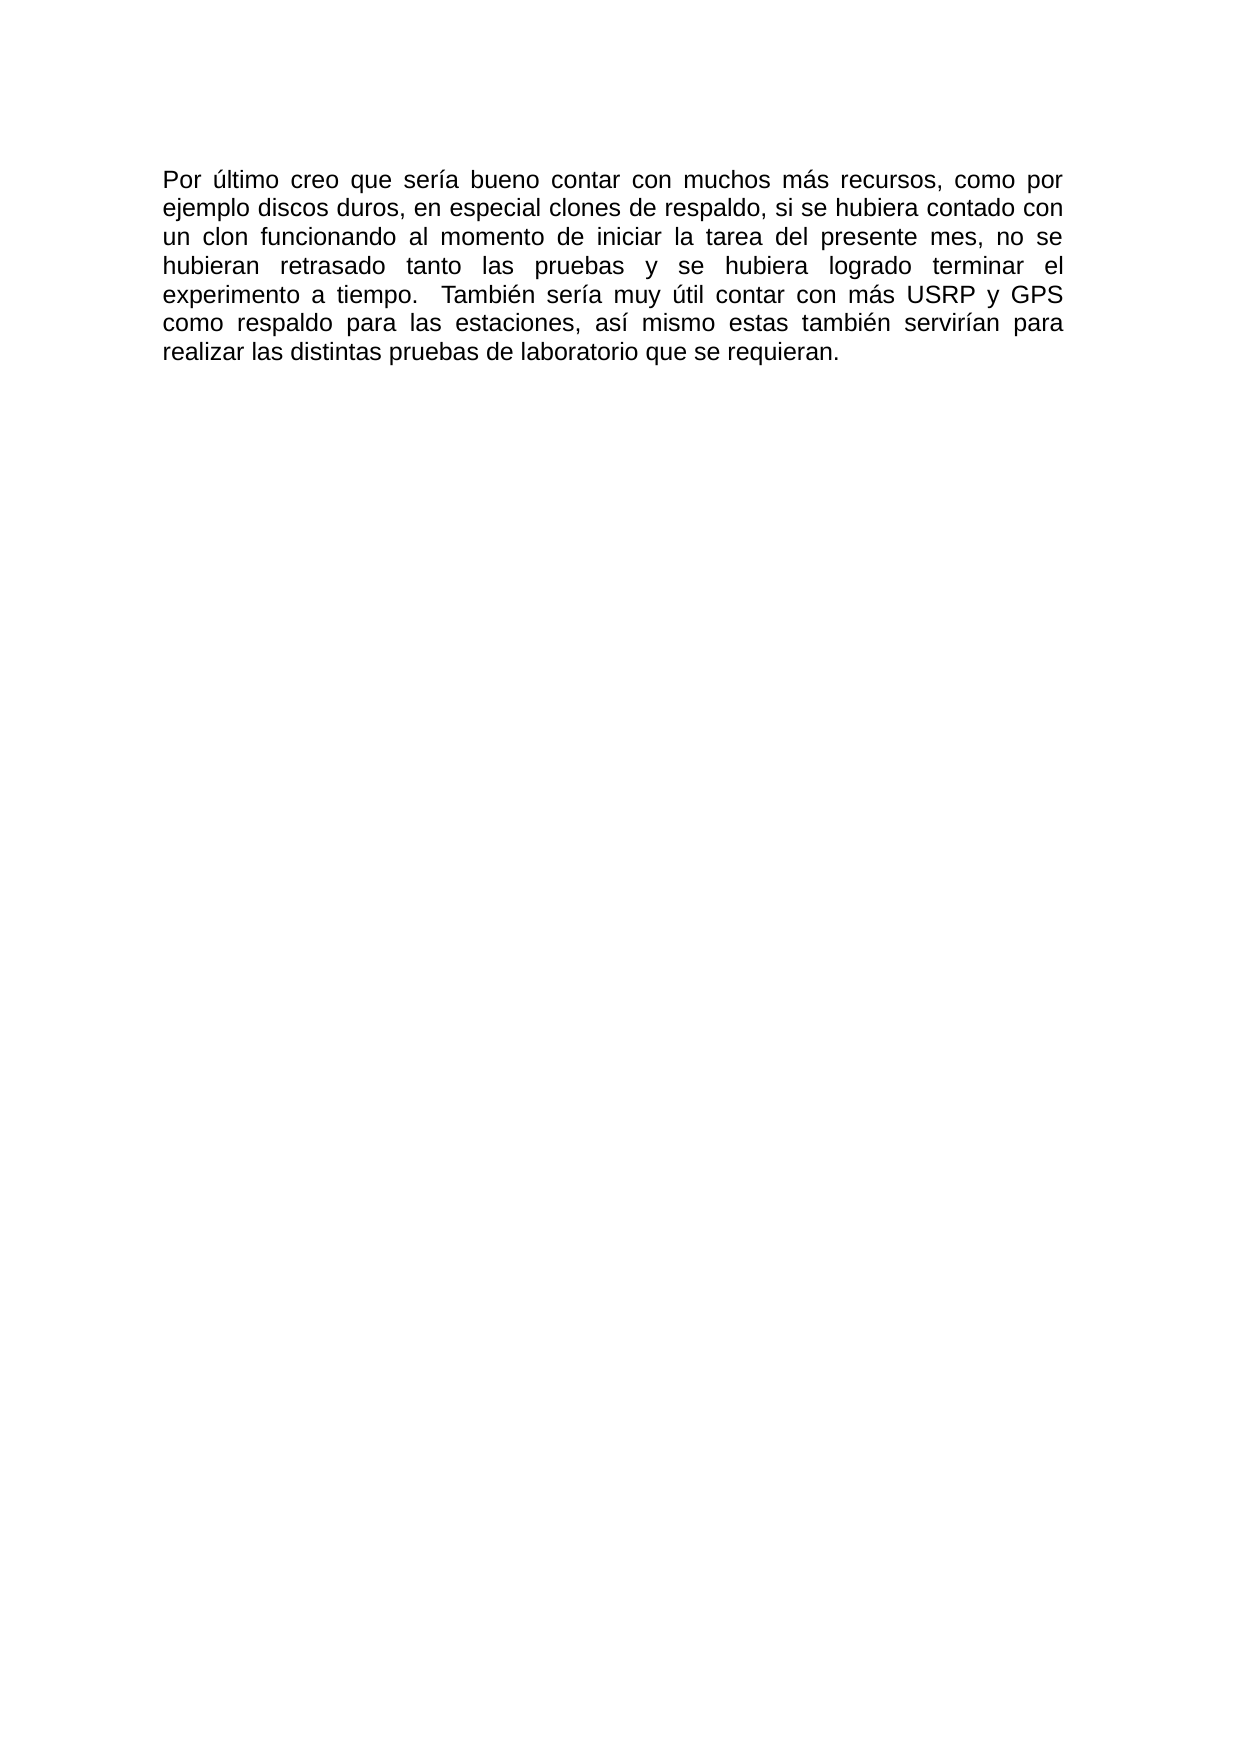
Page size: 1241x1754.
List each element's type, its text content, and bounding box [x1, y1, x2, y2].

text Por último creo que sería bueno contar con muchos más recursos, como por ejemplo discos duros, en especial clones de respaldo, si se hubiera contado con un clon funcionando al momento de iniciar la tarea del presente mes, no se hubieran retrasado tanto las pruebas y se hubiera logrado terminar el experimento a tiempo. También sería muy útil contar con más USRP y GPS como respaldo para las estaciones, así mismo estas también servirían para realizar las distintas pruebas de laboratorio que se requieran. [162, 164, 1065, 366]
